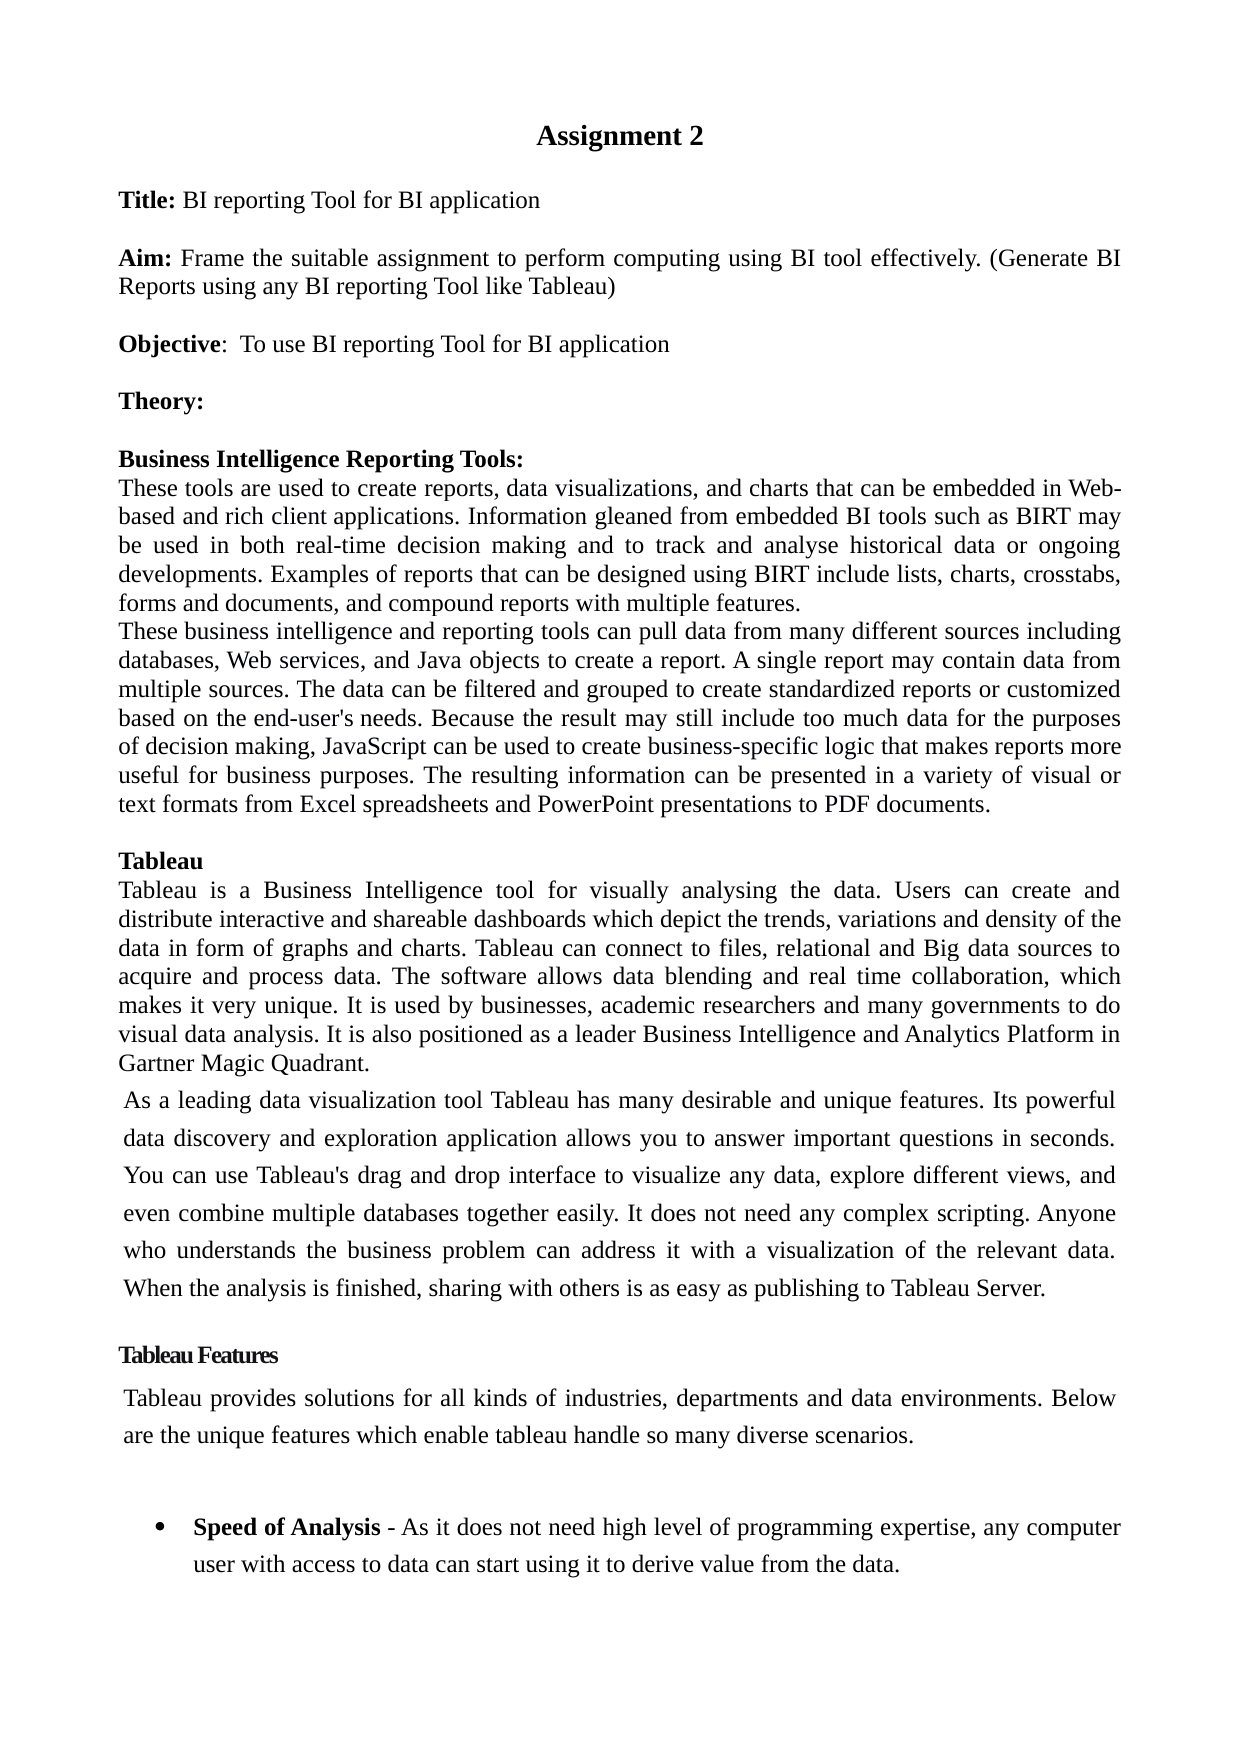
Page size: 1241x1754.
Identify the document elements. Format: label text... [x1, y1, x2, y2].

text Tableau provides solutions for all kinds of industries, departments and data environments. Below are the unique features which enable tableau handle so many diverse scenarios. [123, 1374, 1117, 1449]
text Theory: [118, 386, 1122, 415]
text Tableau is a Business Intelligence tool for visually analysing the data. Users can create and distribute interactive and shareable dashboards which depict the trends, variations and density of the data in form of graphs and charts. Tableau can connect to files, relational and Big data sources to acquire and process data. The software allows data blending and real time collaboration, which makes it very unique. It is used by businesses, academic researchers and many governments to do visual data analysis. It is also positioned as a leader Business Intelligence and Analytics Platform in Gartner Magic Quadrant. [118, 875, 1122, 1076]
subtitle Tableau Features [118, 1331, 1117, 1369]
text Tableau [118, 846, 1122, 875]
text Assignment 2 [118, 118, 1122, 152]
text As a leading data visualization tool Tableau has many desirable and unique features. Its powerful data discovery and exploration application allows you to answer important questions in seconds. You can use Tableau's drag and drop interface to visualize any data, explore different views, and even combine multiple databases together easily. It does not need any complex scripting. Anyone who understands the business problem can address it with a visualization of the relevant data. When the analysis is finished, sharing with others is as easy as publishing to Tableau Server. [123, 1076, 1117, 1301]
text These tools are used to create reports, data visualizations, and charts that can be embedded in Web-based and rich client applications. Information gleaned from embedded BI tools such as BIRT may be used in both real-time decision making and to track and analyse historical data or ongoing developments. Examples of reports that can be designed using BIRT include lists, charts, crosstabs, forms and documents, and compound reports with multiple features. [118, 473, 1122, 616]
text Business Intelligence Reporting Tools: [118, 444, 1122, 473]
text Objective: To use BI reporting Tool for BI application [118, 329, 1122, 358]
text Title: BI reporting Tool for BI application [118, 185, 1122, 214]
list Speed of Analysis - As it does not need high level of programming expertise, any computer user with access to data can start using it to derive value from the data. [156, 1503, 1122, 1578]
text These business intelligence and reporting tools can pull data from many different sources including databases, Web services, and Java objects to create a report. A single report may contain data from multiple sources. The data can be filtered and grouped to create standardized reports or customized based on the end-user's needs. Because the result may still include too much data for the purposes of decision making, JavaScript can be used to create business-specific logic that makes reports more useful for business purposes. The resulting information can be presented in a variety of visual or text formats from Excel spreadsheets and PowerPoint presentations to PDF documents. [118, 616, 1122, 818]
text Aim: Frame the suitable assignment to perform computing using BI tool effectively. (Generate BI Reports using any BI reporting Tool like Tableau) [118, 243, 1122, 300]
